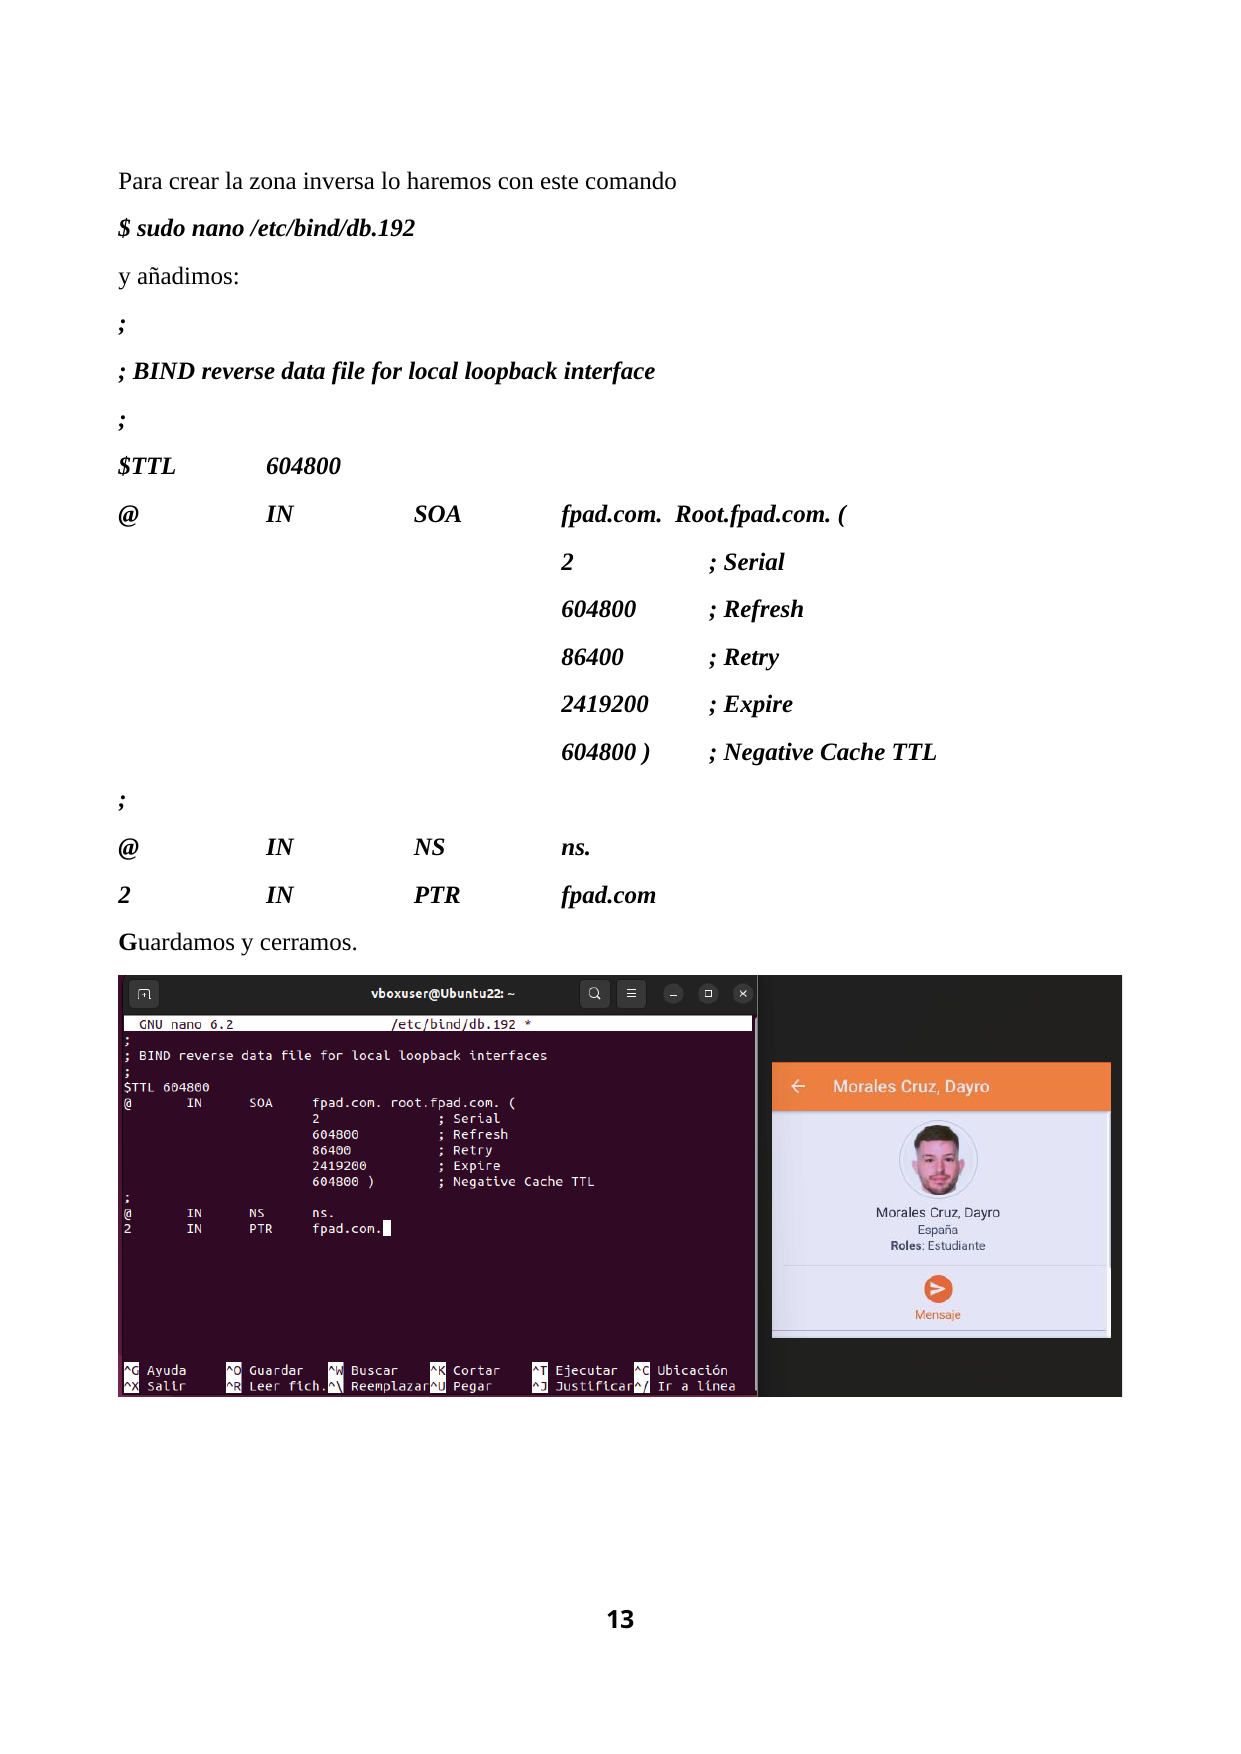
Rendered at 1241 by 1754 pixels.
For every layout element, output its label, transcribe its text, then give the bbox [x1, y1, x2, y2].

text y añadimos: [118, 261, 1122, 290]
text @ IN NS ns. [118, 832, 1122, 861]
picture [118, 975, 1123, 1397]
text 604800 ; Refresh [118, 594, 1122, 623]
text $TTL 604800 [118, 451, 1122, 480]
text 604800 ) ; Negative Cache TTL [118, 737, 1122, 766]
text ; BIND reverse data file for local loopback interface [118, 356, 1122, 385]
text $ sudo nano /etc/bind/db.192 [118, 213, 1122, 242]
text @ IN SOA fpad.com. Root.fpad.com. ( [118, 499, 1122, 528]
text 2 ; Serial [118, 547, 1122, 575]
text ; [118, 784, 1122, 813]
text Para crear la zona inversa lo haremos con este comando [118, 166, 1122, 194]
text 2419200 ; Expire [118, 689, 1122, 718]
text 86400 ; Retry [118, 642, 1122, 671]
text ; [118, 308, 1122, 337]
text Guardamos y cerramos. [118, 927, 1122, 956]
text ; [118, 404, 1122, 432]
text 2 IN PTR fpad.com [118, 880, 1122, 908]
